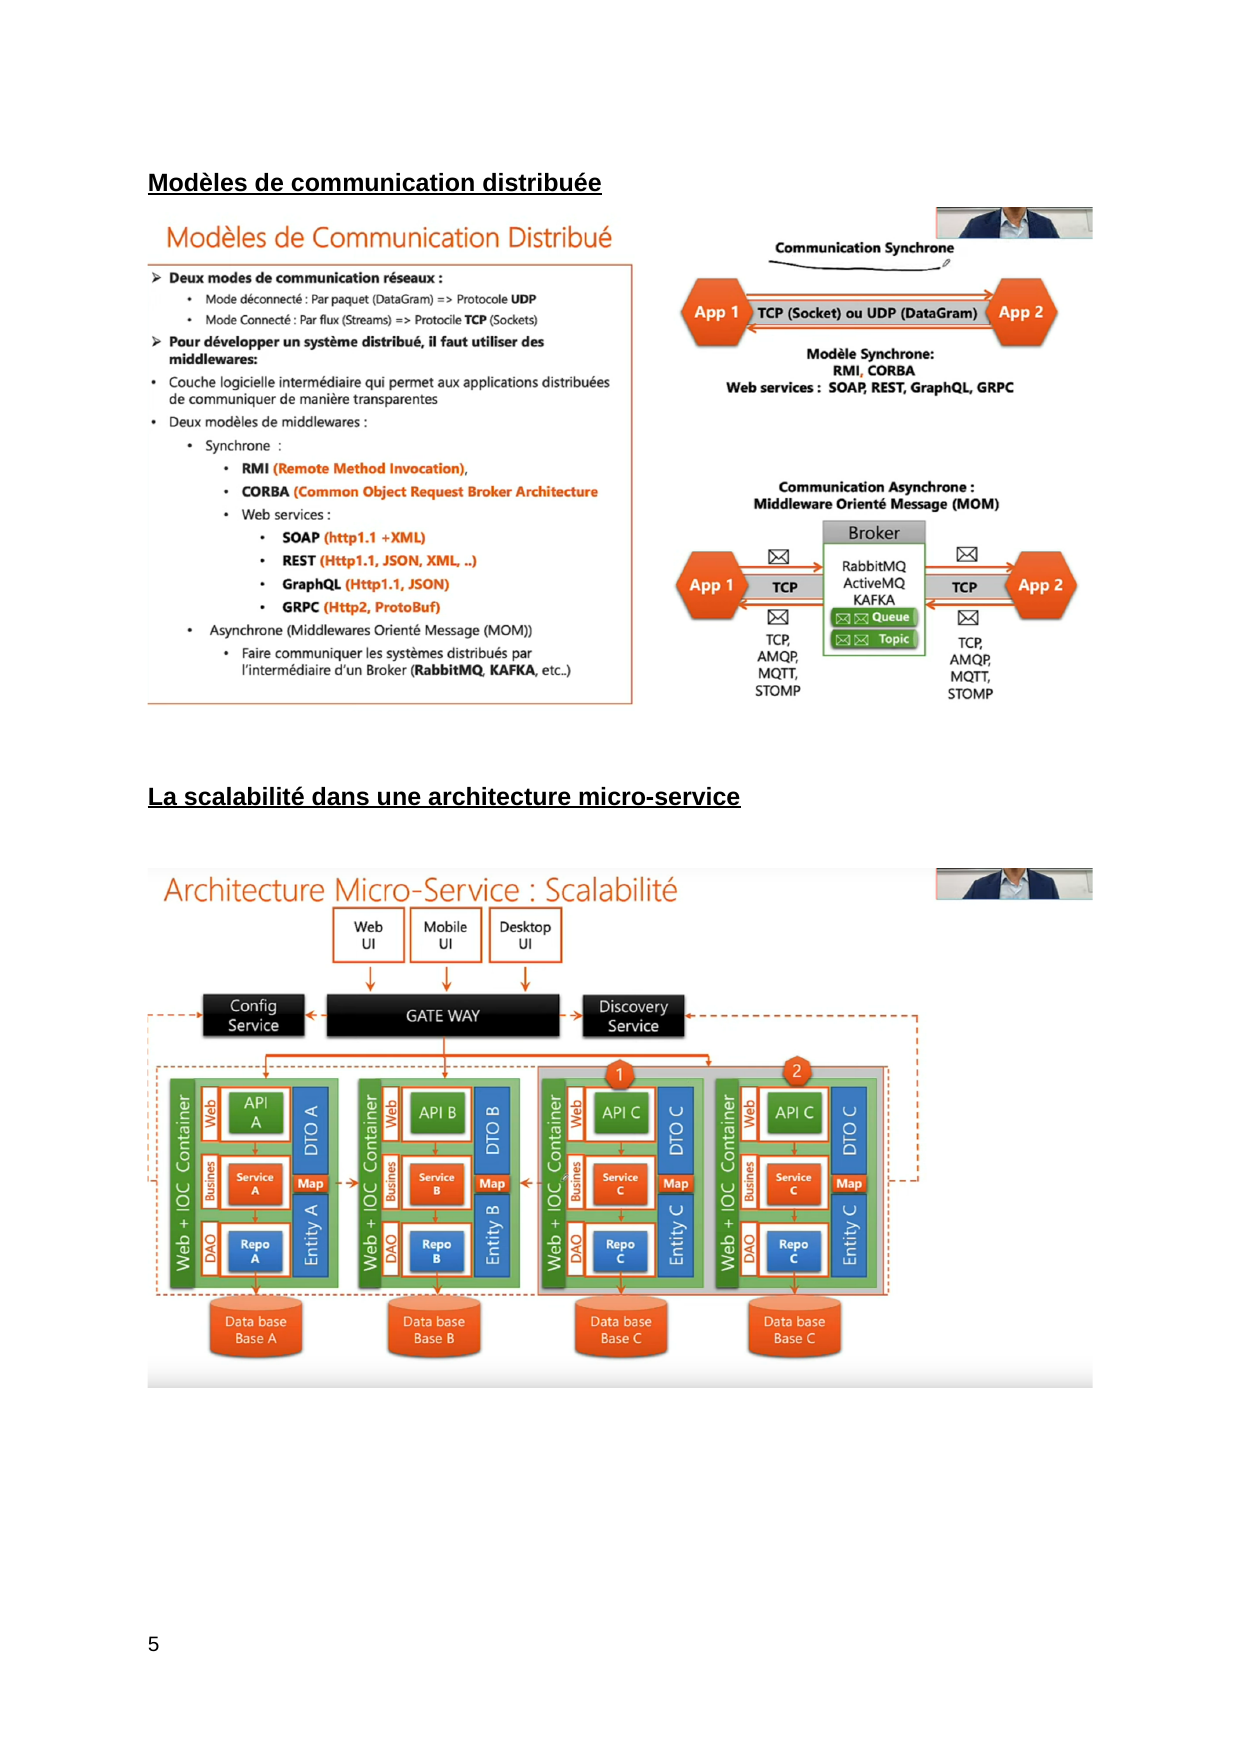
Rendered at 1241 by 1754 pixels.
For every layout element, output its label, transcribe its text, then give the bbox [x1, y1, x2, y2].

picture [147, 868, 1093, 1388]
subtitle Modèles de communication distribuée [148, 168, 1093, 197]
picture [147, 207, 1093, 727]
subtitle La scalabilité dans une architecture micro-service [148, 782, 1093, 810]
